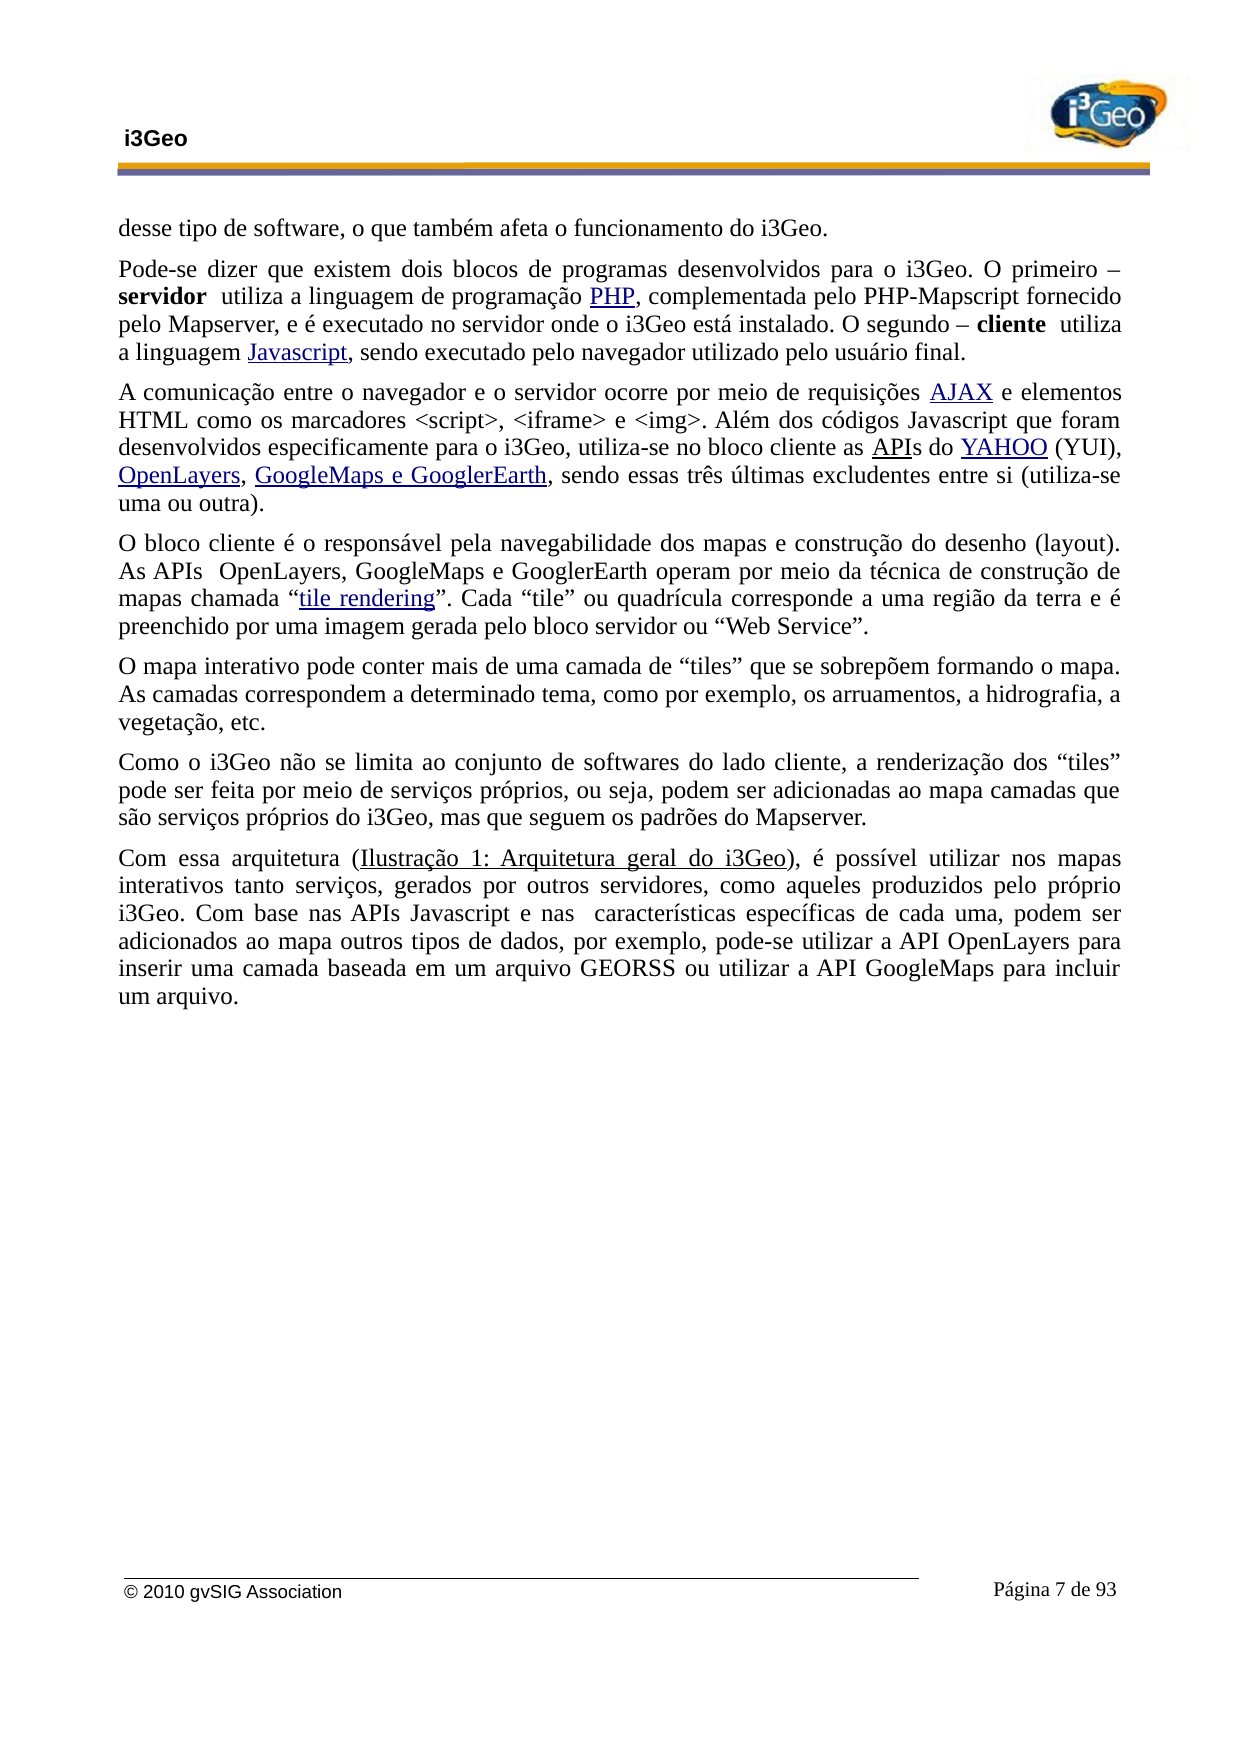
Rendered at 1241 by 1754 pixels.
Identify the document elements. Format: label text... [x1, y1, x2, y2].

text A comunicação entre o navegador e o servidor ocorre por meio de requisições AJAX e elementos HTML como os marcadores <script>, <iframe> e <img>. Além dos códigos Javascript que foram desenvolvidos especificamente para o i3Geo, utiliza-se no bloco cliente as APIs do YAHOO (YUI), OpenLayers, GoogleMaps e GooglerEarth, sendo essas três últimas excludentes entre si (utiliza-se uma ou outra). [118, 378, 1122, 517]
text desse tipo de software, o que também afeta o funcionamento do i3Geo. [118, 214, 1122, 242]
picture [1025, 74, 1191, 151]
text Com essa arquitetura (Ilustração 1: Arquitetura geral do i3Geo), é possível utilizar nos mapas interativos tanto serviços, gerados por outros servidores, como aqueles produzidos pelo próprio i3Geo. Com base nas APIs Javascript e nas características específicas de cada uma, podem ser adicionados ao mapa outros tipos de dados, por exemplo, pode-se utilizar a API OpenLayers para inserir uma camada baseada em um arquivo GEORSS ou utilizar a API GoogleMaps para incluir um arquivo. [118, 844, 1122, 1010]
text O mapa interativo pode conter mais de uma camada de “tiles” que se sobrepõem formando o mapa. As camadas correspondem a determinado tema, como por exemplo, os arruamentos, a hidrografia, a vegetação, etc. [118, 652, 1122, 736]
text O bloco cliente é o responsável pela navegabilidade dos mapas e construção do desenho (layout). As APIs OpenLayers, GoogleMaps e GooglerEarth operam por meio da técnica de construção de mapas chamada “tile rendering”. Cada “tile” ou quadrícula corresponde a uma região da terra e é preenchido por uma imagem gerada pelo bloco servidor ou “Web Service”. [118, 529, 1122, 640]
text Pode-se dizer que existem dois blocos de programas desenvolvidos para o i3Geo. O primeiro – servidor utiliza a linguagem de programação PHP, complementada pelo PHP-Mapscript fornecido pelo Mapserver, e é executado no servidor onde o i3Geo está instalado. O segundo – cliente utiliza a linguagem Javascript, sendo executado pelo navegador utilizado pelo usuário final. [118, 255, 1122, 366]
text Como o i3Geo não se limita ao conjunto de softwares do lado cliente, a renderização dos “tiles” pode ser feita por meio de serviços próprios, ou seja, podem ser adicionadas ao mapa camadas que são serviços próprios do i3Geo, mas que seguem os padrões do Mapserver. [118, 748, 1122, 831]
